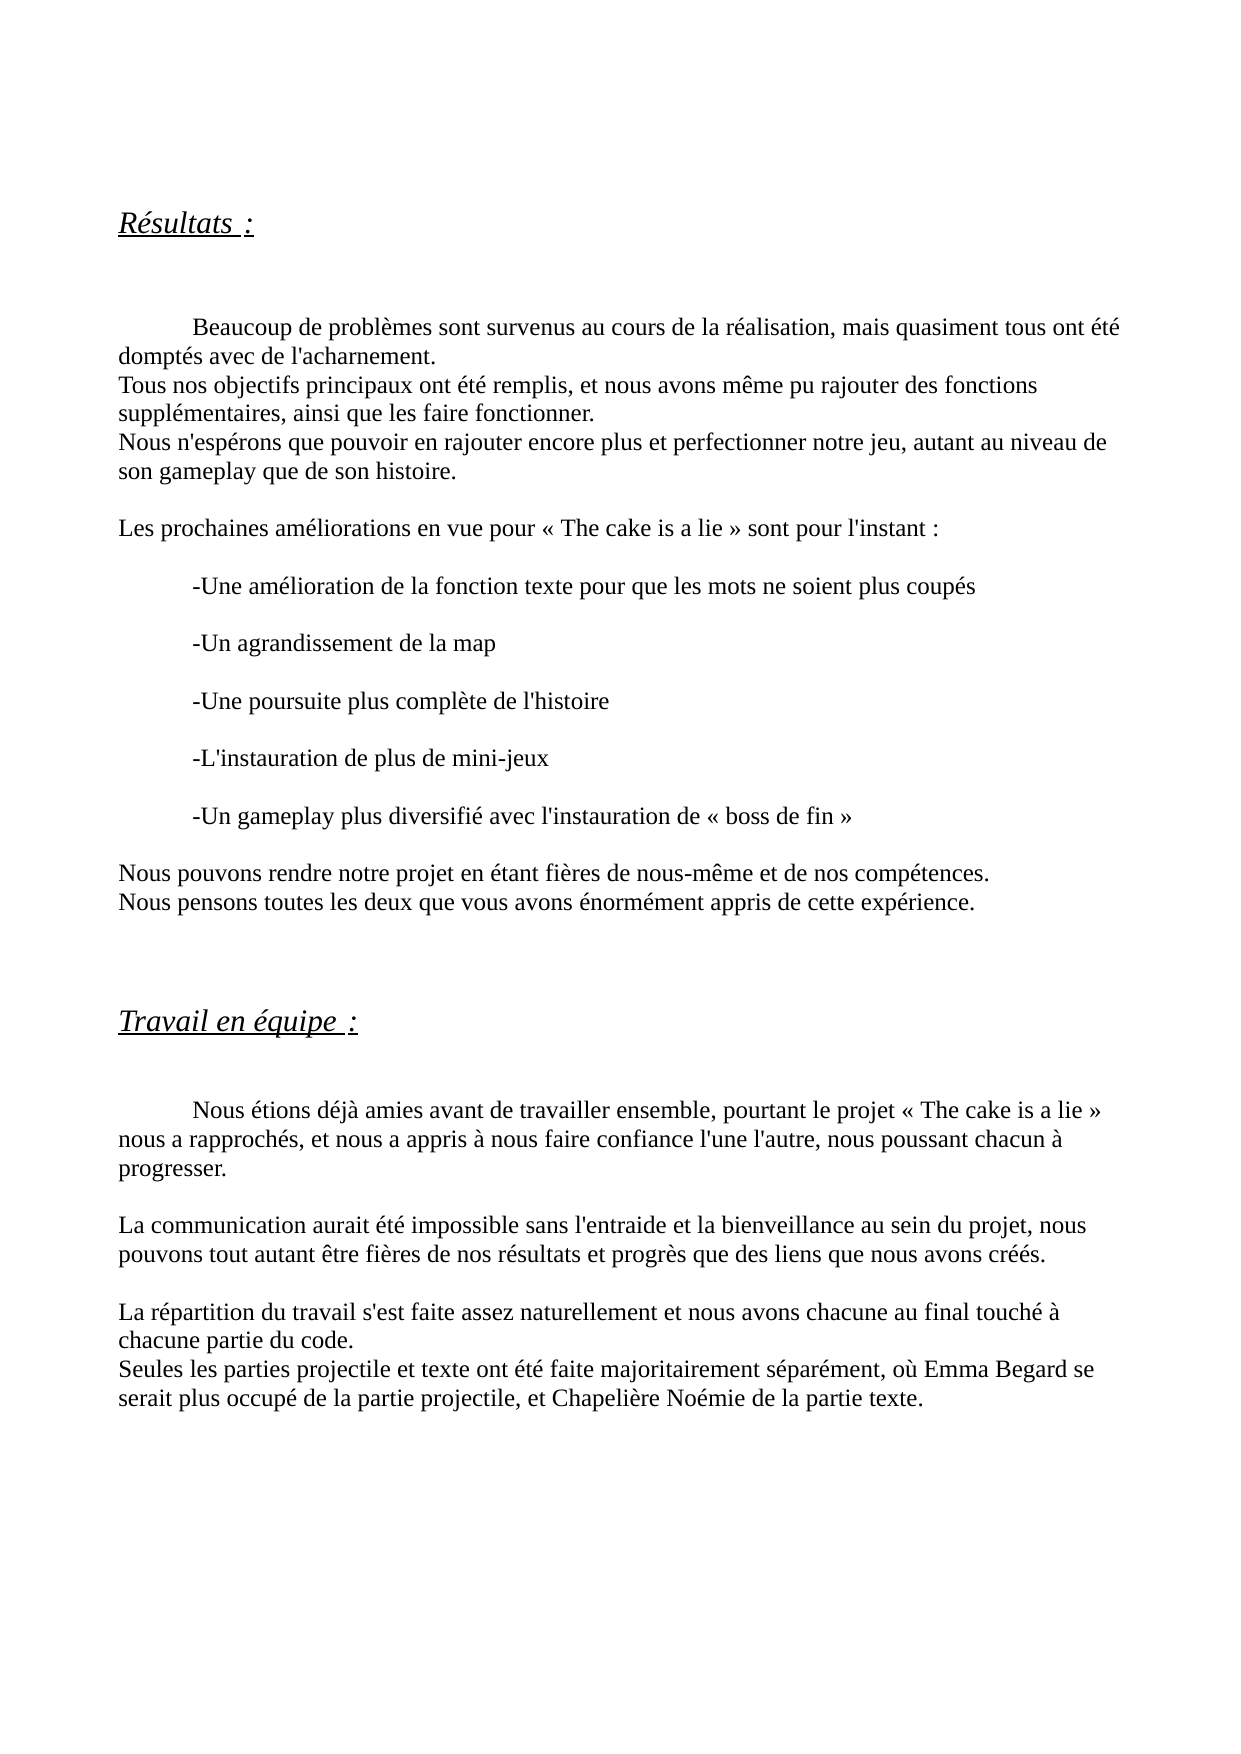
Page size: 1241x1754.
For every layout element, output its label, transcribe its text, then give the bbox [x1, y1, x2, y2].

text Résultats : [118, 204, 1122, 240]
text La répartition du travail s'est faite assez naturellement et nous avons chacune au final touché à chacune partie du code. [118, 1297, 1122, 1354]
text Nous pensons toutes les deux que vous avons énormément appris de cette expérience. [118, 887, 1122, 916]
text Travail en équipe : [118, 1002, 1122, 1038]
text Nous n'espérons que pouvoir en rajouter encore plus et perfectionner notre jeu, autant au niveau de son gameplay que de son histoire. [118, 427, 1122, 485]
text Nous pouvons rendre notre projet en étant fières de nous-même et de nos compétences. [118, 858, 1122, 887]
text -Une amélioration de la fonction texte pour que les mots ne soient plus coupés [118, 571, 1122, 600]
text La communication aurait été impossible sans l'entraide et la bienveillance au sein du projet, nous pouvons tout autant être fières de nos résultats et progrès que des liens que nous avons créés. [118, 1211, 1122, 1268]
text Tous nos objectifs principaux ont été remplis, et nous avons même pu rajouter des fonctions supplémentaires, ainsi que les faire fonctionner. [118, 370, 1122, 427]
text -Une poursuite plus complète de l'histoire [118, 686, 1122, 715]
text -Un gameplay plus diversifié avec l'instauration de « boss de fin » [118, 801, 1122, 830]
text -L'instauration de plus de mini-jeux [118, 743, 1122, 772]
text Beaucoup de problèmes sont survenus au cours de la réalisation, mais quasiment tous ont été domptés avec de l'acharnement. [118, 312, 1122, 370]
text Seules les parties projectile et texte ont été faite majoritairement séparément, où Emma Begard se serait plus occupé de la partie projectile, et Chapelière Noémie de la partie texte. [118, 1354, 1122, 1412]
text -Un agrandissement de la map [118, 628, 1122, 657]
text Les prochaines améliorations en vue pour « The cake is a lie » sont pour l'instant : [118, 513, 1122, 542]
text Nous étions déjà amies avant de travailler ensemble, pourtant le projet « The cake is a lie » nous a rapprochés, et nous a appris à nous faire confiance l'une l'autre, nous poussant chacun à progresser. [118, 1096, 1122, 1182]
